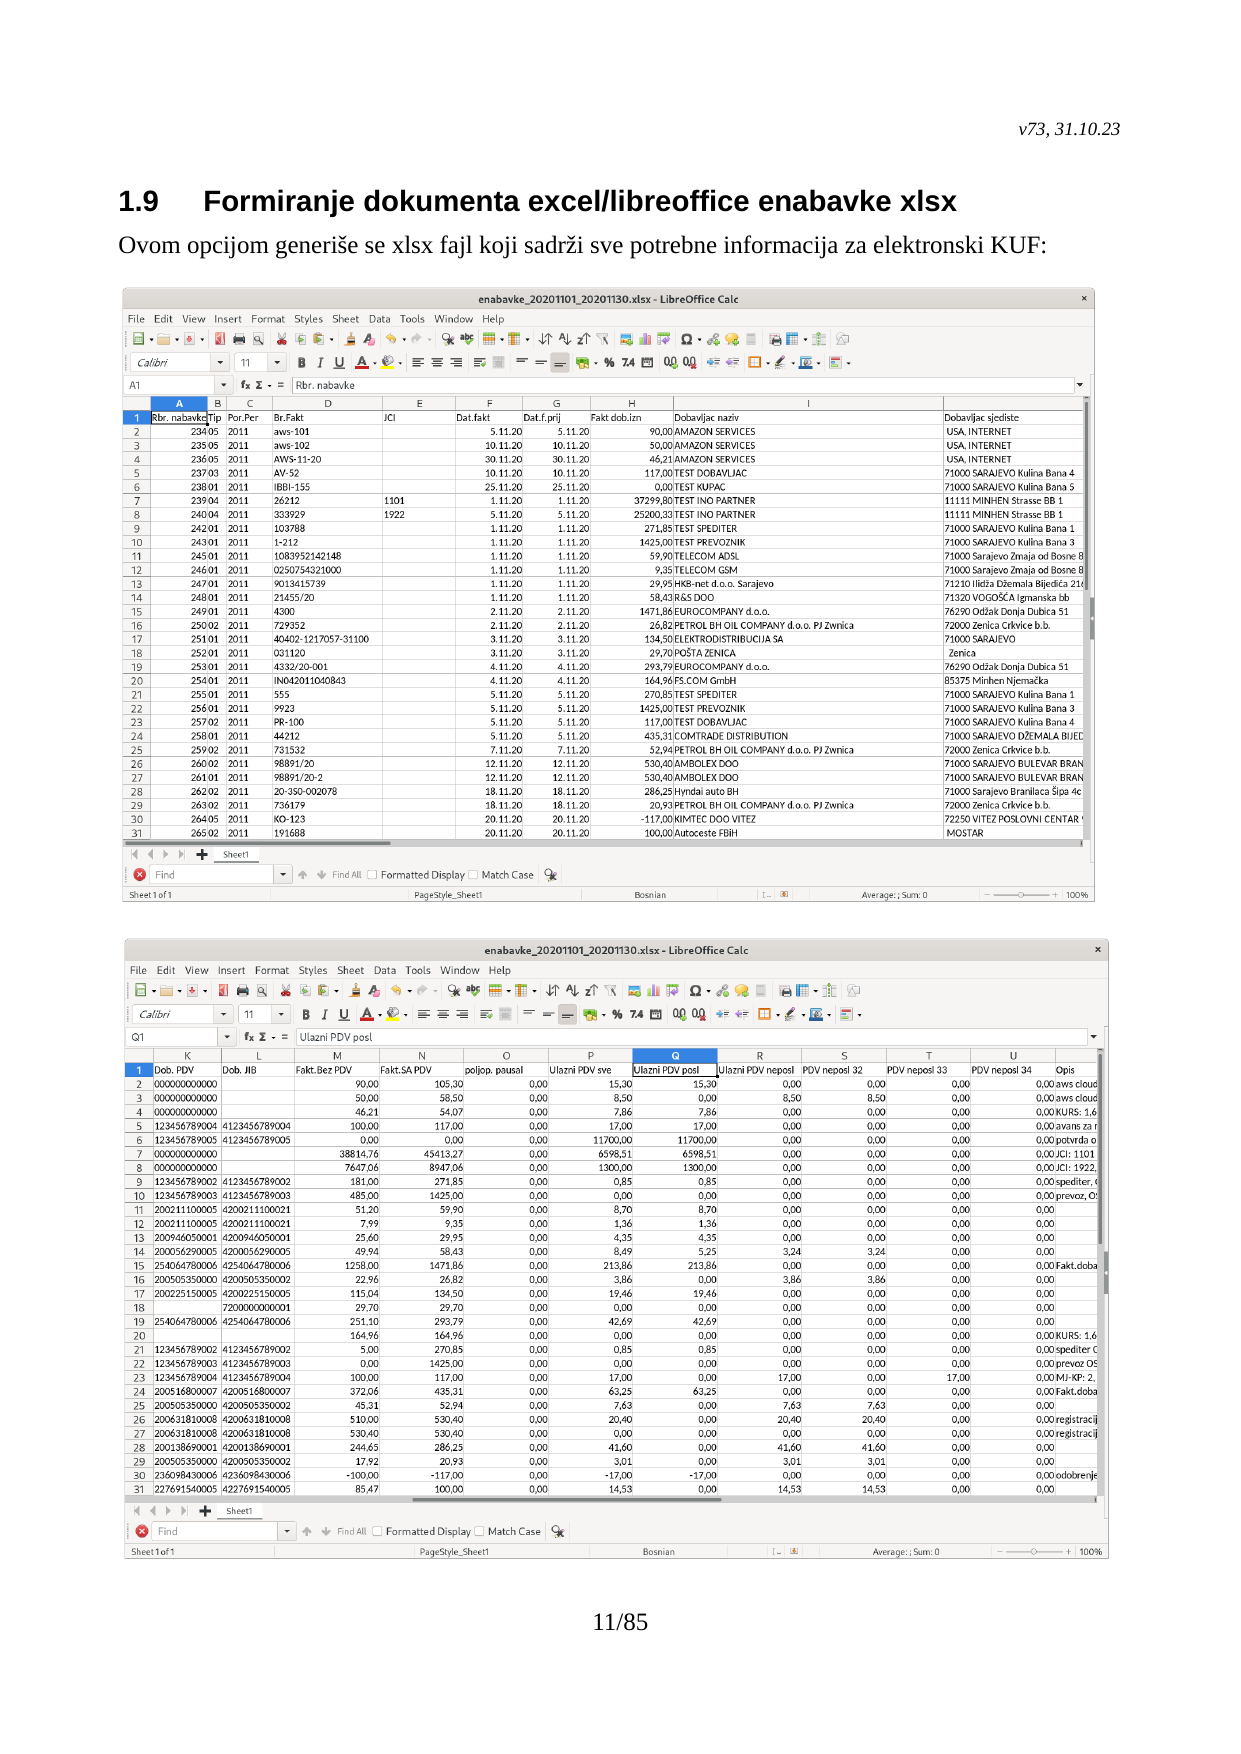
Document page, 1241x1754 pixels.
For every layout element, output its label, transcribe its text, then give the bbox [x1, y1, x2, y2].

picture [117, 283, 1100, 907]
text Ovom opcijom generiše se xlsx fajl koji sadrži sve potrebne informacija za elektronski KUF: [118, 230, 1122, 259]
subtitle Formiranje dokumenta excel/libreoffice enabavke xlsx [118, 184, 1122, 217]
picture [119, 934, 1114, 1564]
